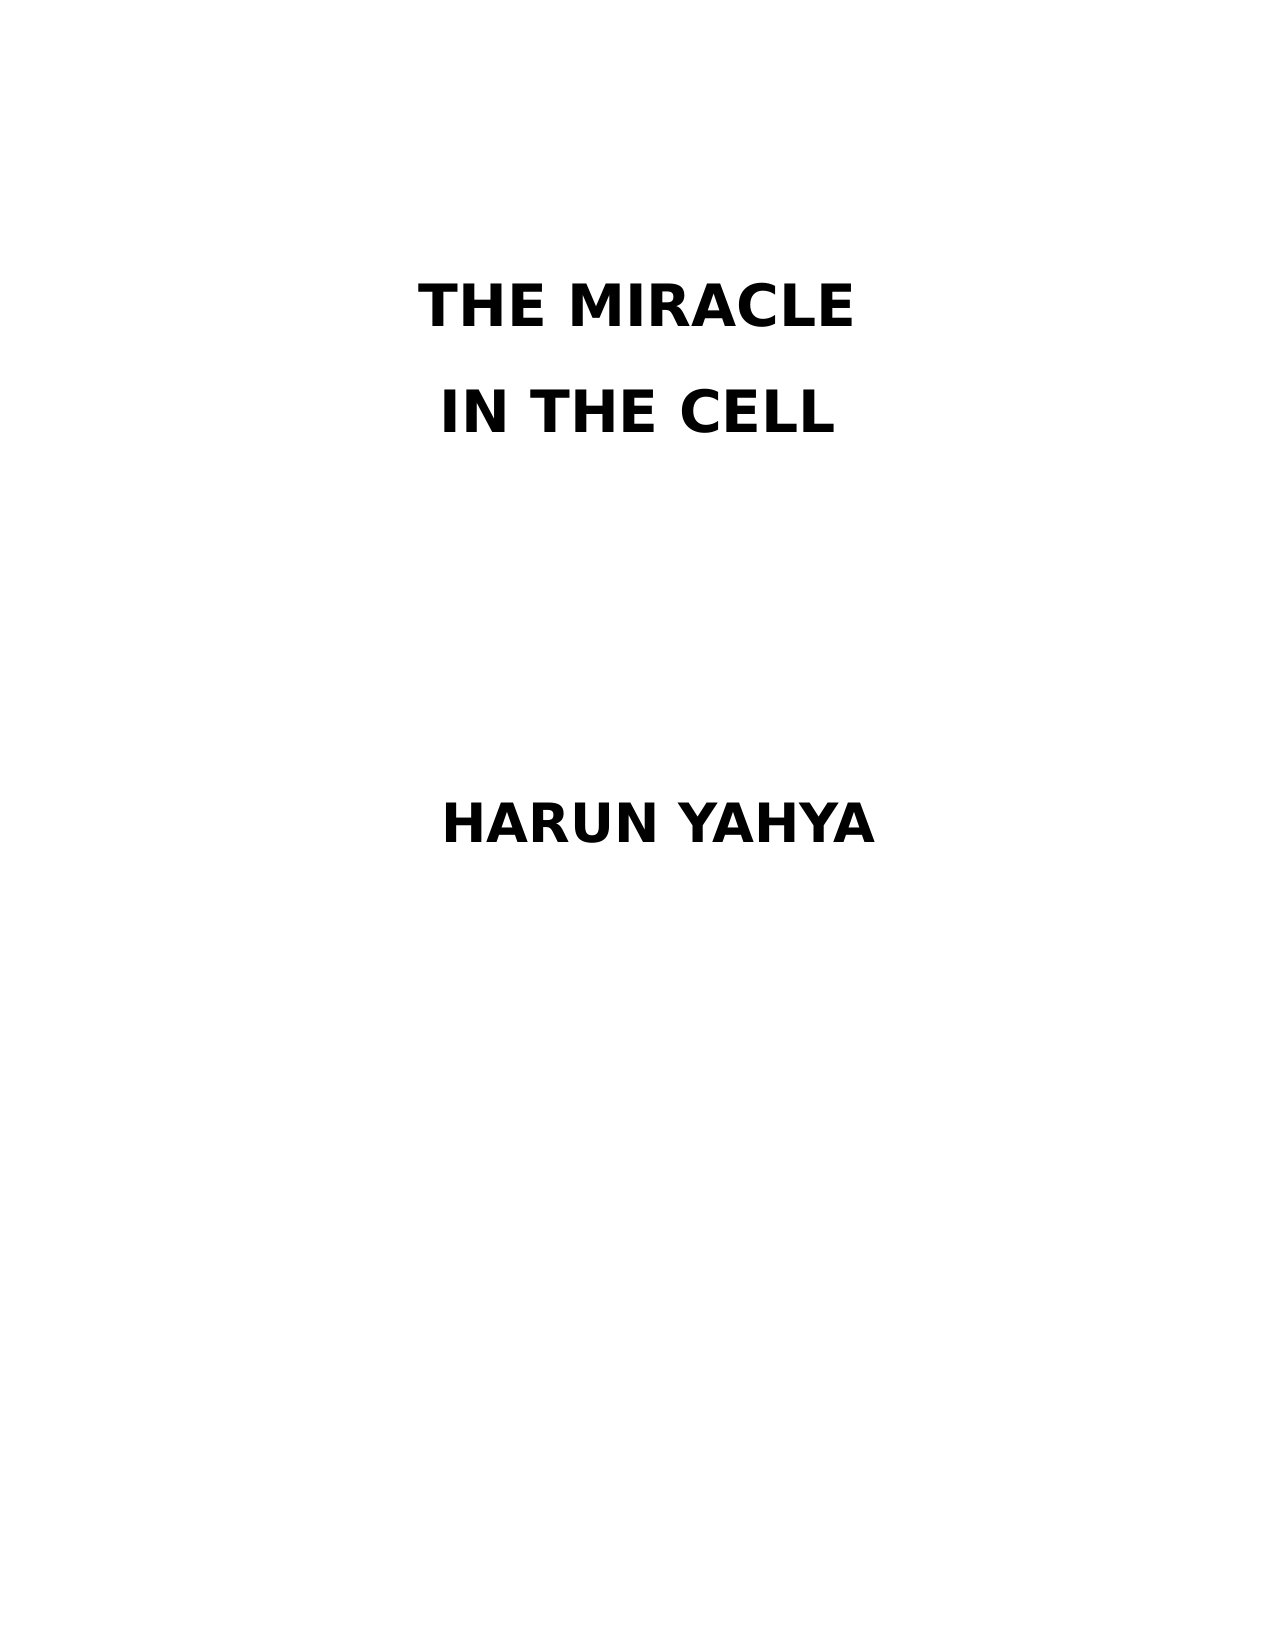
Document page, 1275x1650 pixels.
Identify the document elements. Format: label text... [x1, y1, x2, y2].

text HARUN YAHYA [112, 792, 1145, 855]
title IN THE CELL [112, 378, 1162, 446]
title THE MIRACLE [112, 273, 1162, 341]
